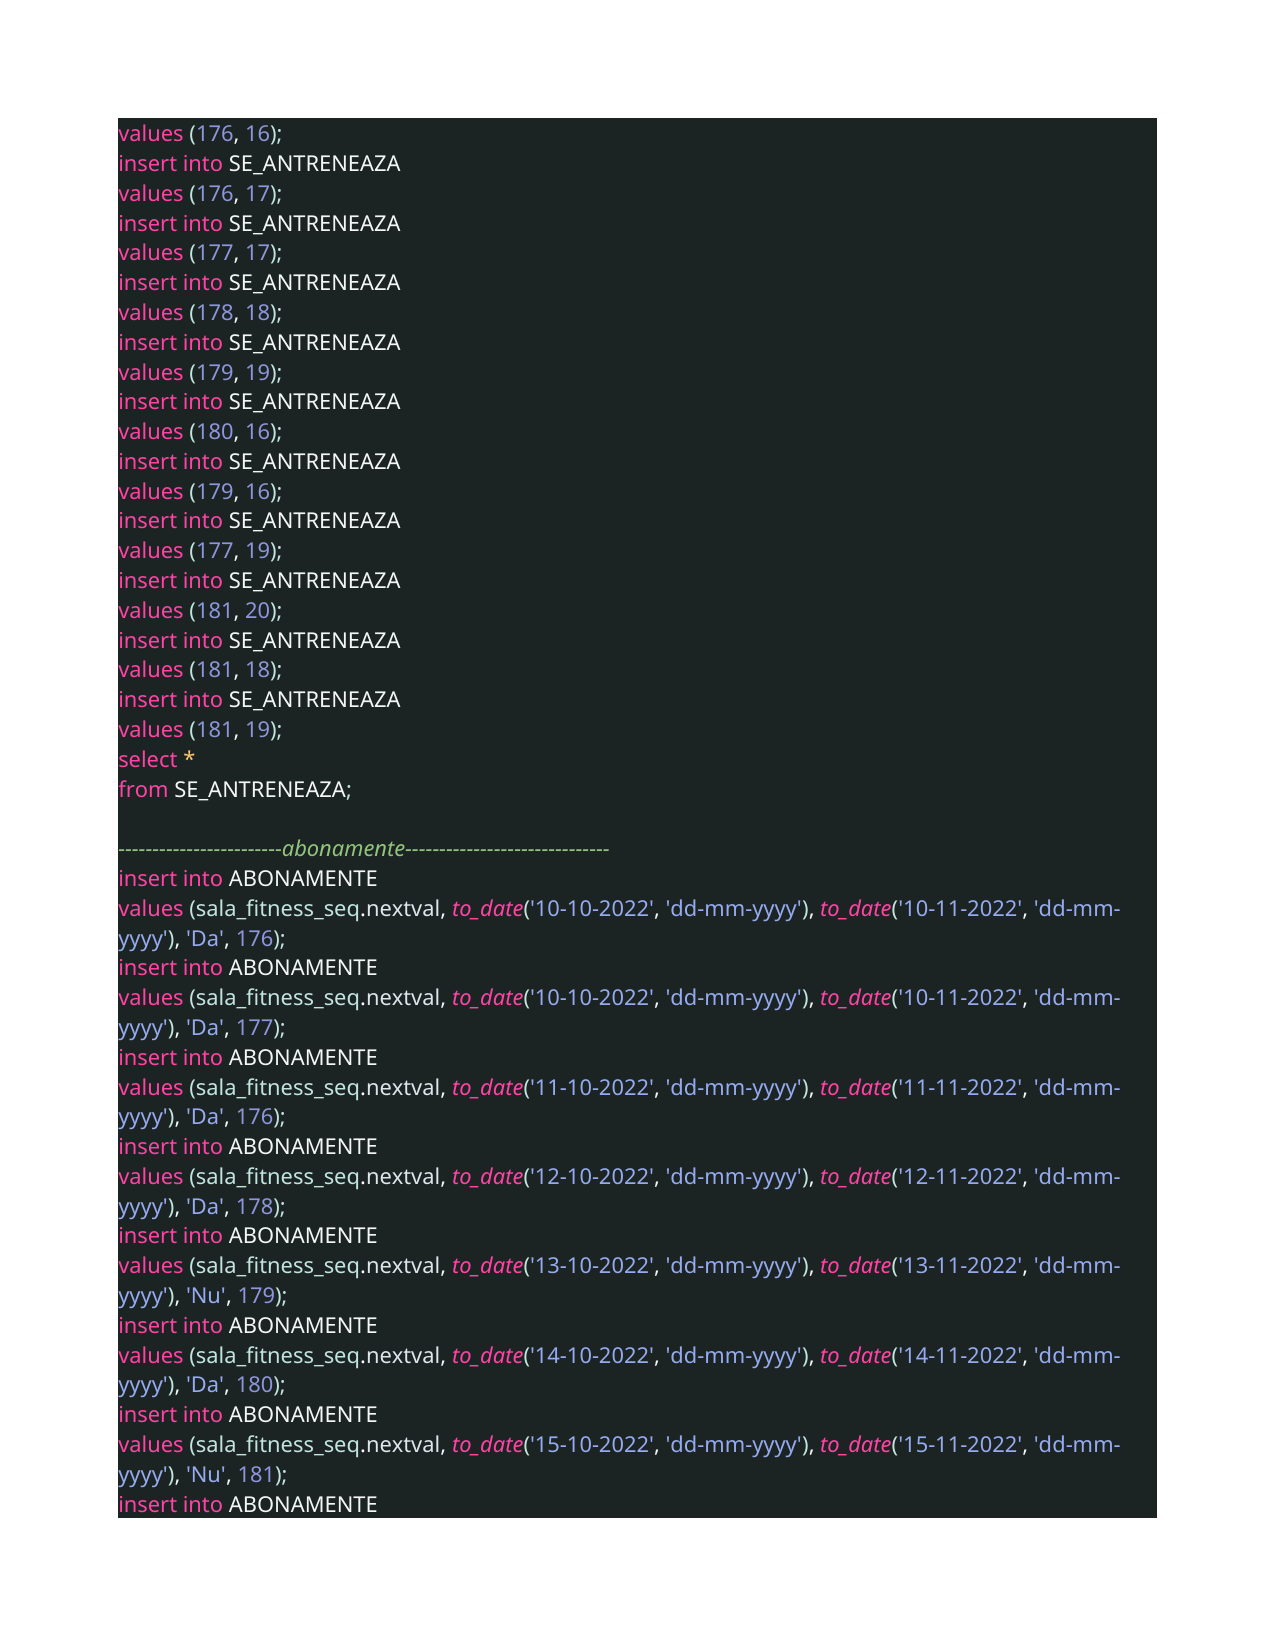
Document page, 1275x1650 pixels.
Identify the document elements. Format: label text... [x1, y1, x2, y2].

text values (176, 16); insert into SE_ANTRENEAZA values (176, 17); insert into SE_ANTRENEAZA values (177, 17); insert into SE_ANTRENEAZA values (178, 18); insert into SE_ANTRENEAZA values (179, 19); insert into SE_ANTRENEAZA values (180, 16); insert into SE_ANTRENEAZA values (179, 16); insert into SE_ANTRENEAZA values (177, 19); insert into SE_ANTRENEAZA values (181, 20); insert into SE_ANTRENEAZA values (181, 18); insert into SE_ANTRENEAZA values (181, 19); select * from SE_ANTRENEAZA; ------------------------abonamente------------------------------ insert into ABONAMENTE values (sala_fitness_seq.nextval, to_date('10-10-2022', 'dd-mm-yyyy'), to_date('10-11-2022', 'dd-mm-yyyy'), 'Da', 176); insert into ABONAMENTE values (sala_fitness_seq.nextval, to_date('10-10-2022', 'dd-mm-yyyy'), to_date('10-11-2022', 'dd-mm-yyyy'), 'Da', 177); insert into ABONAMENTE values (sala_fitness_seq.nextval, to_date('11-10-2022', 'dd-mm-yyyy'), to_date('11-11-2022', 'dd-mm-yyyy'), 'Da', 176); insert into ABONAMENTE values (sala_fitness_seq.nextval, to_date('12-10-2022', 'dd-mm-yyyy'), to_date('12-11-2022', 'dd-mm-yyyy'), 'Da', 178); insert into ABONAMENTE values (sala_fitness_seq.nextval, to_date('13-10-2022', 'dd-mm-yyyy'), to_date('13-11-2022', 'dd-mm-yyyy'), 'Nu', 179); insert into ABONAMENTE values (sala_fitness_seq.nextval, to_date('14-10-2022', 'dd-mm-yyyy'), to_date('14-11-2022', 'dd-mm-yyyy'), 'Da', 180); insert into ABONAMENTE values (sala_fitness_seq.nextval, to_date('15-10-2022', 'dd-mm-yyyy'), to_date('15-11-2022', 'dd-mm-yyyy'), 'Nu', 181); insert into ABONAMENTE [118, 118, 1157, 1518]
